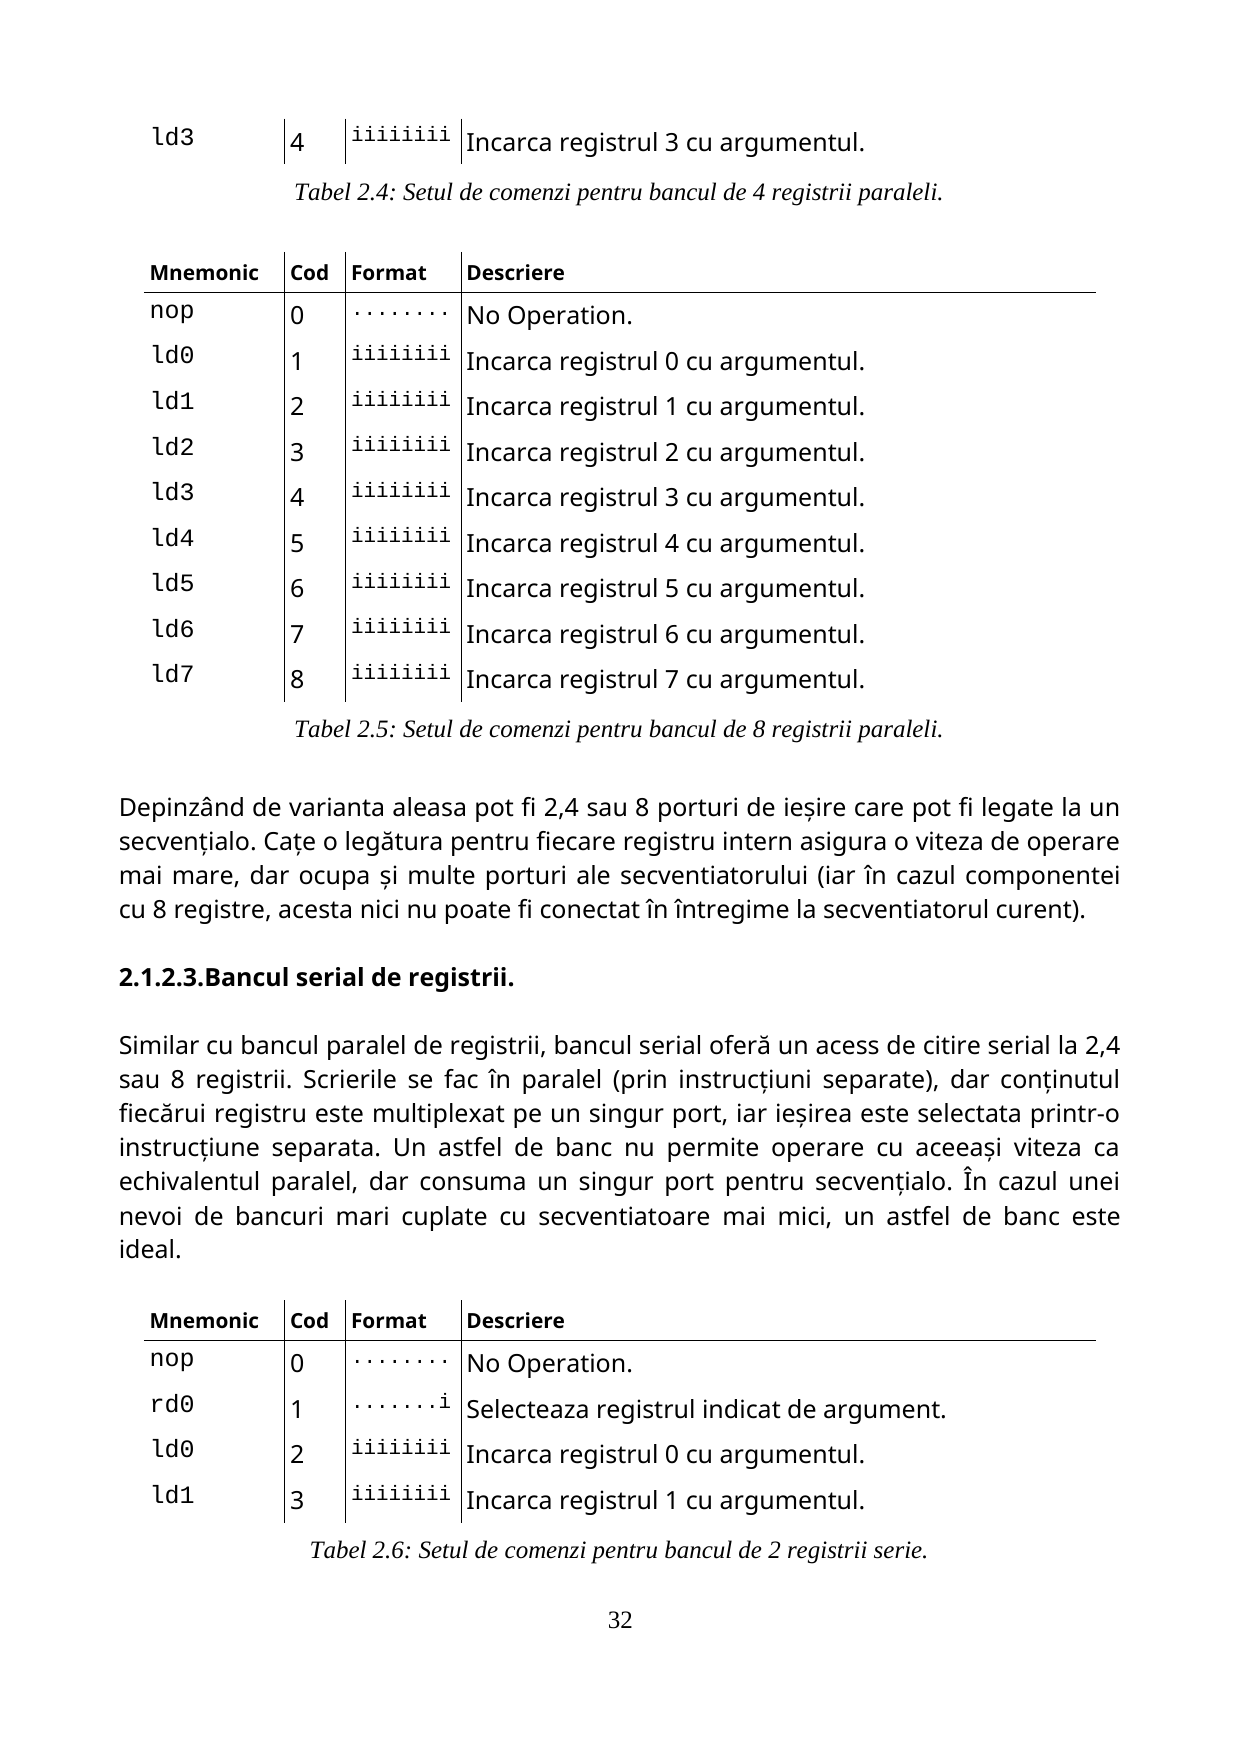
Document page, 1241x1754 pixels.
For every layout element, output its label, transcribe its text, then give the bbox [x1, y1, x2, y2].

table_cell iiiiiiii [346, 1477, 461, 1522]
table_cell ld7 [144, 656, 284, 702]
table_header Format [346, 252, 461, 292]
table_cell 2 [285, 383, 345, 428]
table_cell 2 [285, 1431, 345, 1477]
table_header Format [346, 1300, 461, 1340]
table_cell Incarca registrul 1 cu argumentul. [462, 1477, 1096, 1522]
table_cell Incarca registrul 7 cu argumentul. [462, 656, 1096, 702]
table_cell ld3 [144, 119, 284, 164]
table_cell iiiiiiii [346, 338, 461, 383]
table_cell ld0 [144, 338, 284, 383]
table_cell iiiiiiii [346, 520, 461, 565]
table_header Mnemonic [144, 1300, 284, 1340]
table_cell ld2 [144, 429, 284, 474]
table_cell ld1 [144, 383, 284, 428]
text Similar cu bancul paralel de registrii, bancul serial oferă un acess de citire serial la 2,4 sau 8 registrii. Scrierile se fac în paralel (prin instrucțiuni separate), dar conținutul fiecărui registru este multiplexat pe un singur port, iar ieșirea este selectata printr-o instrucțiune separata. Un astfel de banc nu permite operare cu aceeași viteza ca echivalentul paralel, dar consuma un singur port pentru secvențialo. În cazul unei nevoi de bancuri mari cuplate cu secventiatoare mai mici, un astfel de banc este ideal. [118, 1028, 1122, 1266]
table_cell Incarca registrul 3 cu argumentul. [462, 474, 1096, 519]
table_cell 4 [285, 474, 345, 519]
table_cell ld0 [144, 1431, 284, 1477]
table_cell 8 [285, 656, 345, 702]
text Tabel 2.6: Setul de comenzi pentru bancul de 2 registrii serie. [118, 1535, 1122, 1564]
table_cell Selecteaza registrul indicat de argument. [462, 1386, 1096, 1431]
table_cell ld3 [144, 474, 284, 519]
table_cell nop [144, 1341, 284, 1386]
table_cell 1 [285, 1386, 345, 1431]
text 2.1.2.3.Bancul serial de registrii. [118, 960, 1122, 994]
table_cell ........ [346, 1341, 461, 1386]
table_cell Incarca registrul 3 cu argumentul. [462, 119, 1096, 164]
table_cell Incarca registrul 6 cu argumentul. [462, 611, 1096, 656]
table_cell iiiiiiii [346, 656, 461, 702]
table_cell 5 [285, 520, 345, 565]
table_cell 7 [285, 611, 345, 656]
table_header Mnemonic [144, 252, 284, 292]
table_cell rd0 [144, 1386, 284, 1431]
table_cell Incarca registrul 5 cu argumentul. [462, 565, 1096, 611]
table_cell Incarca registrul 2 cu argumentul. [462, 429, 1096, 474]
table_header Cod [285, 1300, 345, 1340]
table_cell iiiiiiii [346, 1431, 461, 1477]
table_cell 3 [285, 429, 345, 474]
table_cell iiiiiiii [346, 611, 461, 656]
table_cell iiiiiiii [346, 474, 461, 519]
table_cell 6 [285, 565, 345, 611]
table_cell ld4 [144, 520, 284, 565]
table_cell 1 [285, 338, 345, 383]
table_cell 3 [285, 1477, 345, 1522]
table_cell No Operation. [462, 1341, 1096, 1386]
table_cell .......i [346, 1386, 461, 1431]
table_cell iiiiiiii [346, 119, 461, 164]
text Tabel 2.5: Setul de comenzi pentru bancul de 8 registrii paraleli. [118, 714, 1122, 743]
table_cell 0 [285, 1341, 345, 1386]
table_cell ld6 [144, 611, 284, 656]
table_cell Incarca registrul 4 cu argumentul. [462, 520, 1096, 565]
table_cell ld5 [144, 565, 284, 611]
table_cell ........ [346, 293, 461, 337]
table_header Descriere [462, 252, 1096, 292]
table_cell iiiiiiii [346, 429, 461, 474]
table_cell Incarca registrul 0 cu argumentul. [462, 338, 1096, 383]
text Tabel 2.4: Setul de comenzi pentru bancul de 4 registrii paraleli. [118, 177, 1122, 205]
table_cell Incarca registrul 1 cu argumentul. [462, 383, 1096, 428]
table_header Cod [285, 252, 345, 292]
table_cell 0 [285, 293, 345, 337]
table_cell nop [144, 293, 284, 337]
table_cell No Operation. [462, 293, 1096, 337]
table_cell iiiiiiii [346, 565, 461, 611]
table_cell ld1 [144, 1477, 284, 1522]
table_header Descriere [462, 1300, 1096, 1340]
text Depinzând de varianta aleasa pot fi 2,4 sau 8 porturi de ieșire care pot fi legate la un secvențialo. Cațe o legătura pentru fiecare registru intern asigura o viteza de operare mai mare, dar ocupa și multe porturi ale secventiatorului (iar în cazul componentei cu 8 registre, acesta nici nu poate fi conectat în întregime la secventiatorul curent). [118, 789, 1122, 926]
table_cell iiiiiiii [346, 383, 461, 428]
table_cell 4 [285, 119, 345, 164]
table_cell Incarca registrul 0 cu argumentul. [462, 1431, 1096, 1477]
